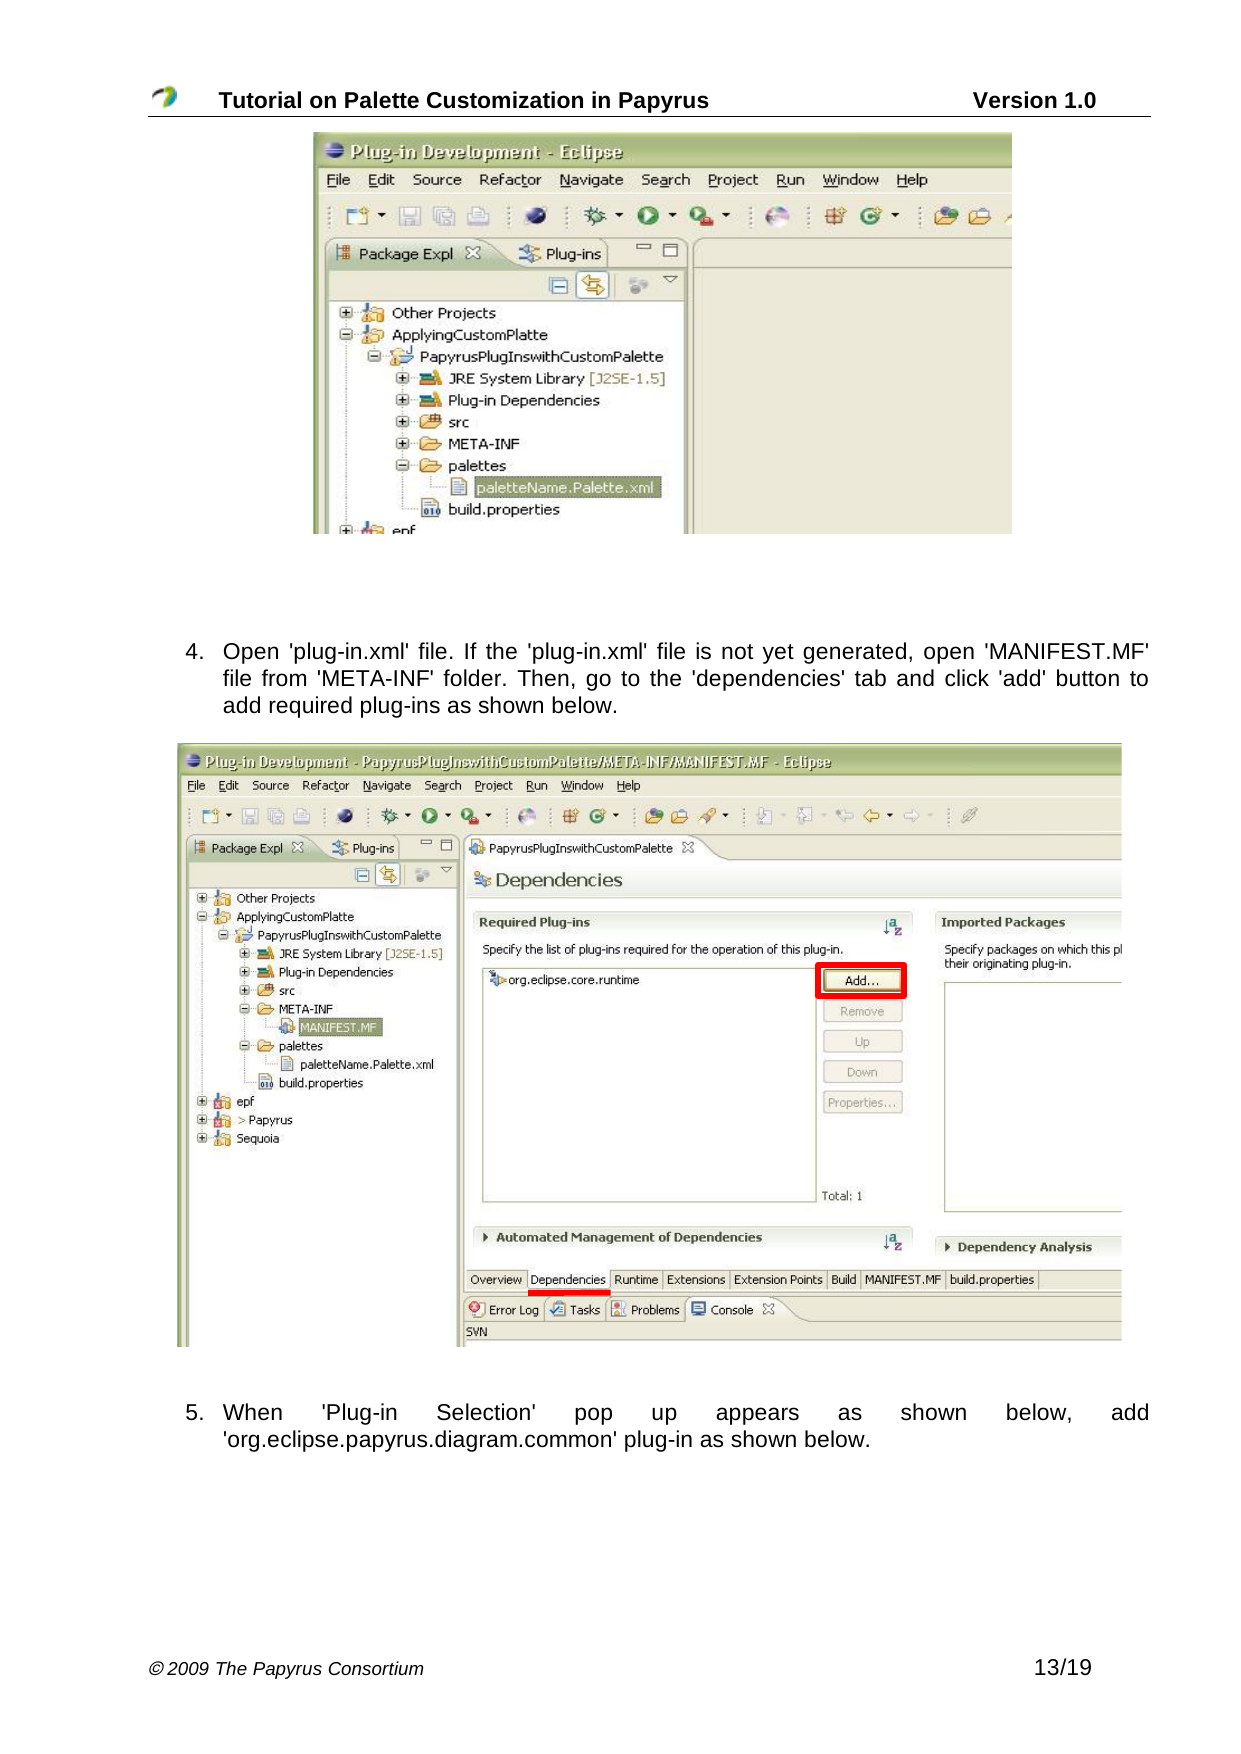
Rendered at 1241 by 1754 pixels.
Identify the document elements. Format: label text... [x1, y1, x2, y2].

picture [177, 743, 1122, 1347]
picture [313, 132, 1012, 534]
list When 'Plug-in Selection' pop up appears as shown below, add 'org.eclipse.papyrus.diagram.common' plug-in as shown below. [185, 1399, 1151, 1453]
list Open 'plug-in.xml' file. If the 'plug-in.xml' file is not yet generated, open 'MANIFEST.MF' file from 'META-INF' folder. Then, go to the 'dependencies' tab and click 'add' button to add required plug-ins as shown below. [185, 638, 1151, 719]
picture [152, 84, 177, 110]
